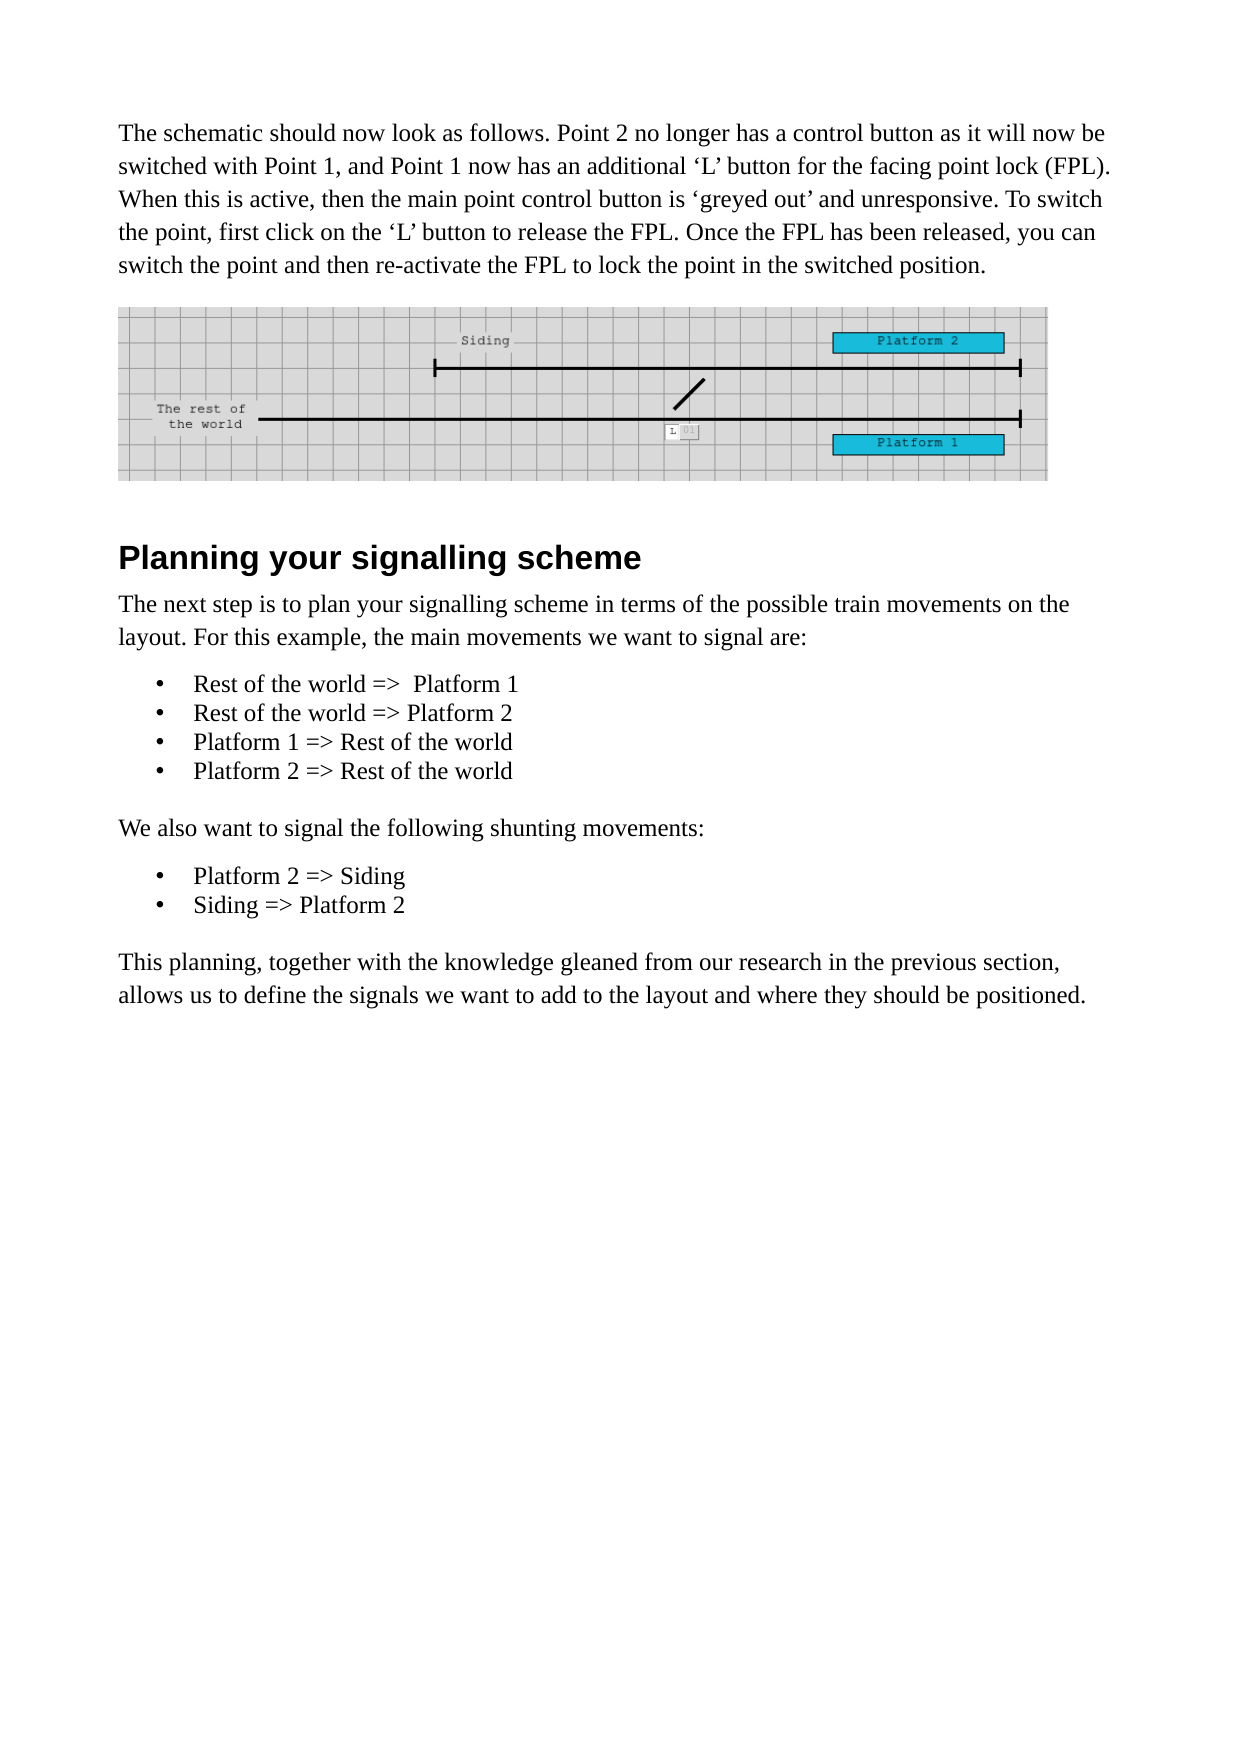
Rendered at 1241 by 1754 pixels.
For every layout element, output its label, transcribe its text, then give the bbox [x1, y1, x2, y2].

picture [118, 307, 1049, 481]
text We also want to signal the following shunting movements: [118, 813, 1122, 842]
text This planning, together with the knowledge gleaned from our research in the previous section, allows us to define the signals we want to add to the layout and where they should be positioned. [118, 947, 1122, 1009]
list Platform 2 => Siding [156, 861, 1122, 890]
text The schematic should now look as follows. Point 2 no longer has a control button as it will now be switched with Point 1, and Point 1 now has an additional ‘L’ button for the facing point lock (FPL). When this is active, then the main point control button is ‘greyed out’ and unresponsive. To switch the point, first click on the ‘L’ button to release the FPL. Once the FPL has been released, you can switch the point and then re-activate the FPL to lock the point in the switched position. [118, 118, 1122, 279]
subtitle Planning your signalling scheme [118, 538, 1122, 576]
list Rest of the world => Platform 2 [156, 698, 1122, 727]
list Platform 2 => Rest of the world [156, 756, 1122, 784]
text The next step is to plan your signalling scheme in terms of the possible train movements on the layout. For this example, the main movements we want to signal are: [118, 589, 1122, 651]
list Platform 1 => Rest of the world [156, 727, 1122, 756]
list Rest of the world => Platform 1 [156, 669, 1122, 698]
list Siding => Platform 2 [156, 890, 1122, 918]
